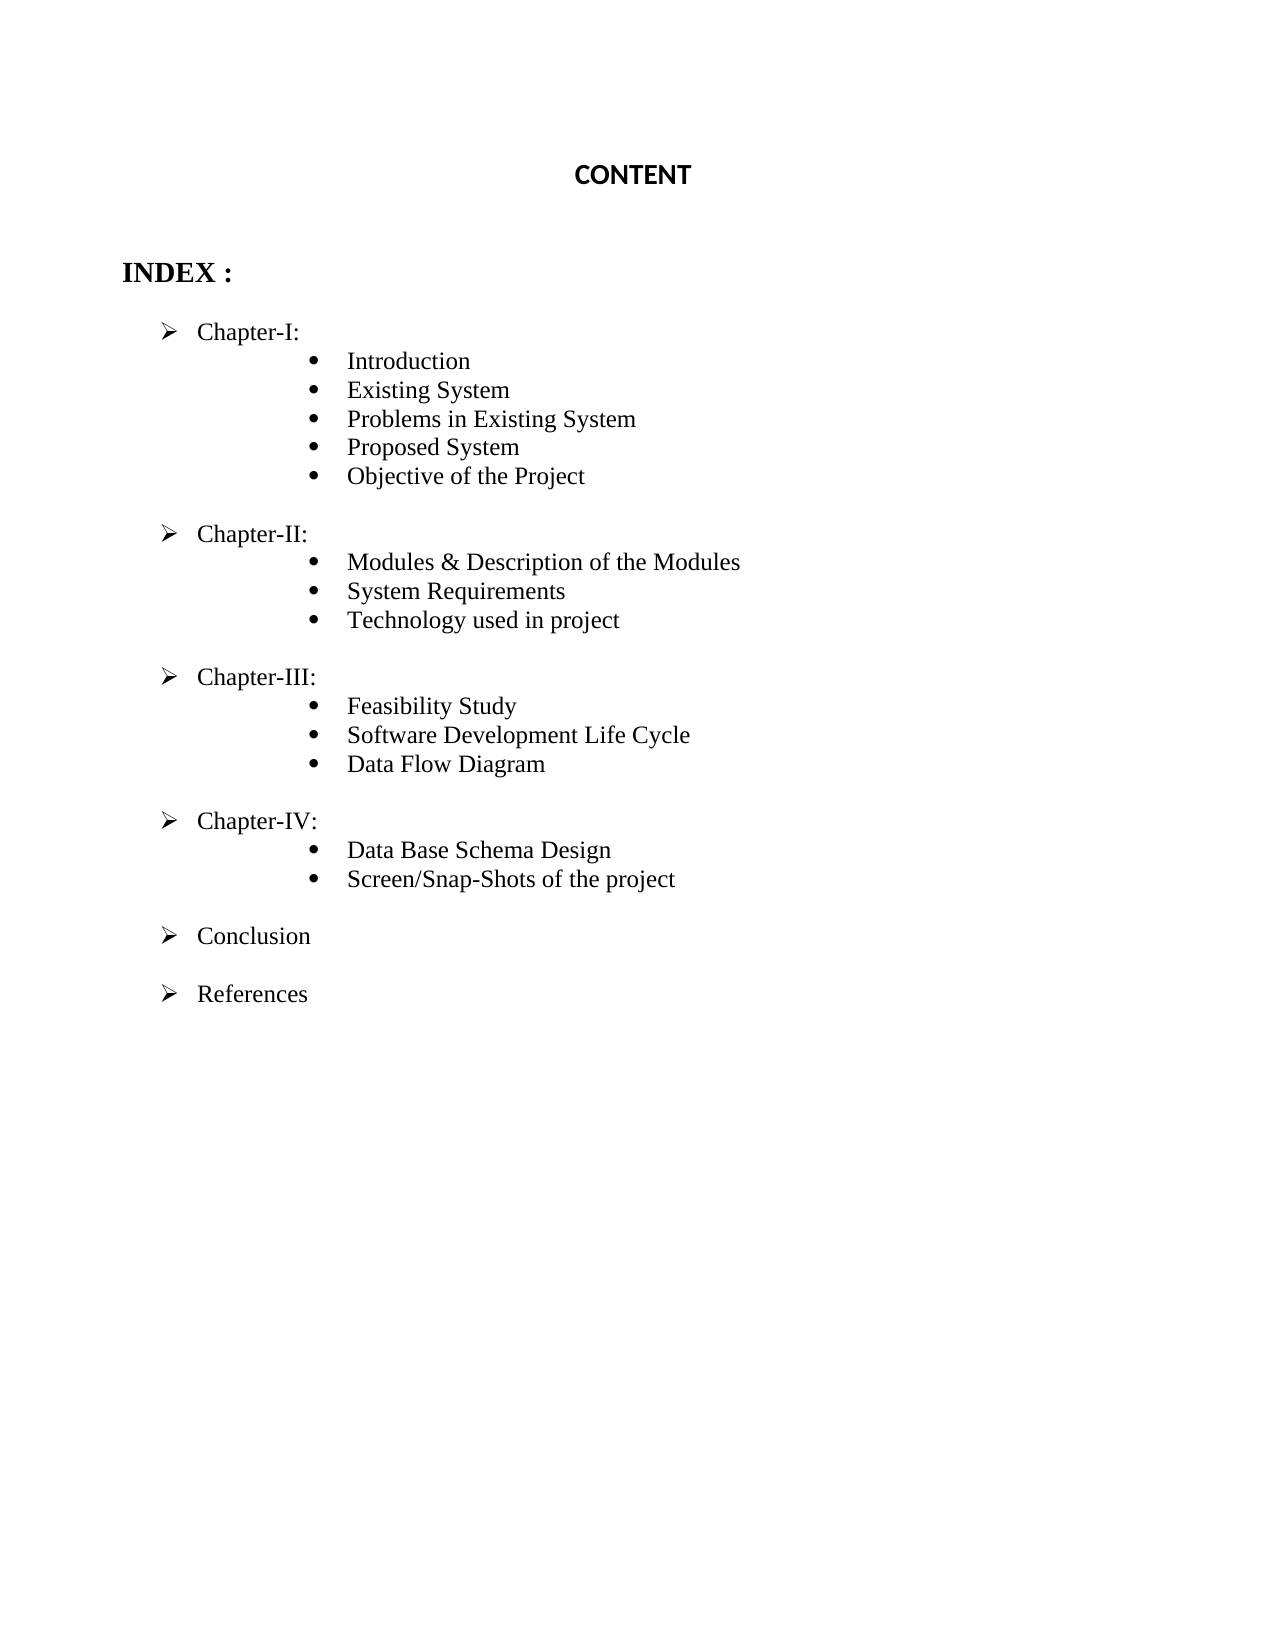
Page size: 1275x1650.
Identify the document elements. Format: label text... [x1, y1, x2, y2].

list Proposed System [309, 432, 1144, 461]
list Chapter-II: [159, 519, 1144, 547]
list References [159, 979, 1144, 1007]
list Feasibility Study [309, 691, 1144, 720]
list Software Development Life Cycle [309, 720, 1144, 749]
list Chapter-I: [159, 317, 1144, 346]
list Existing System [309, 375, 1144, 404]
text CONTENT [122, 156, 1144, 192]
list Data Flow Diagram [309, 749, 1144, 777]
list Data Base Schema Design [309, 835, 1144, 864]
list Introduction [309, 346, 1144, 375]
list Problems in Existing System [309, 404, 1144, 432]
list Conclusion [159, 921, 1144, 950]
text INDEX : [122, 255, 1144, 289]
list Technology used in project [309, 605, 1144, 634]
list Screen/Snap-Shots of the project [309, 864, 1144, 892]
list Objective of the Project [309, 461, 1144, 490]
list Chapter-III: [159, 662, 1144, 691]
list Modules & Description of the Modules [309, 547, 1144, 576]
list System Requirements [309, 576, 1144, 605]
list Chapter-IV: [159, 806, 1144, 835]
